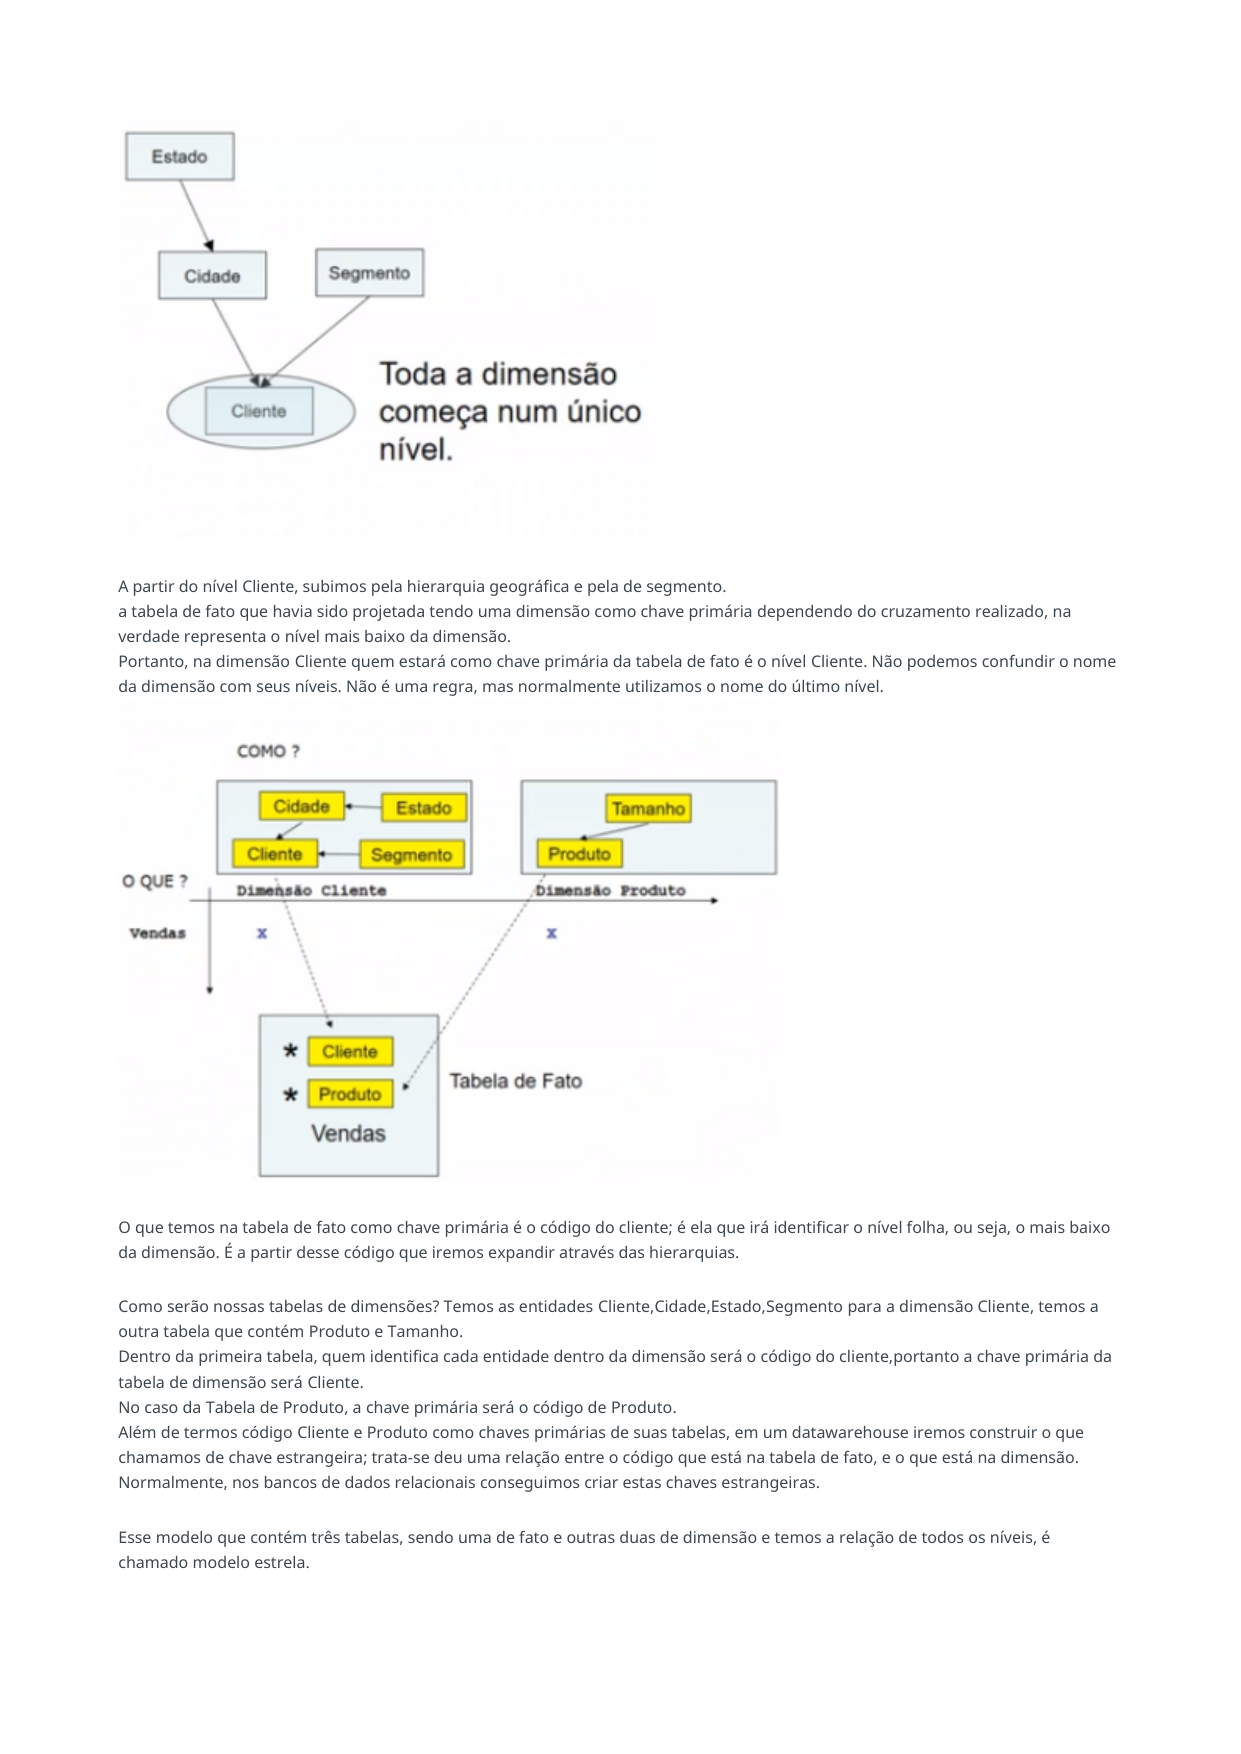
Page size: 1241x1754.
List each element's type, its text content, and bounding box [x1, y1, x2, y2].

text Dentro da primeira tabela, quem identifica cada entidade dentro da dimensão será o código do cliente,portanto a chave primária da tabela de dimensão será Cliente. [118, 1346, 1122, 1393]
text Como serão nossas tabelas de dimensões? Temos as entidades Cliente,Cidade,Estado,Segmento para a dimensão Cliente, temos a outra tabela que contém Produto e Tamanho. [118, 1296, 1122, 1342]
picture [118, 700, 780, 1182]
text a tabela de fato que havia sido projetada tendo uma dimensão como chave primária dependendo do cruzamento realizado, na verdade representa o nível mais baixo da dimensão. [118, 600, 1122, 647]
text Normalmente, nos bancos de dados relacionais conseguimos criar estas chaves estrangeiras. [118, 1471, 1122, 1493]
text No caso da Tabela de Produto, a chave primária será o código de Produto. [118, 1396, 1122, 1418]
text O que temos na tabela de fato como chave primária é o código do cliente; é ela que irá identificar o nível folha, ou seja, o mais baixo da dimensão. É a partir desse código que iremos expandir através das hierarquias. [118, 1216, 1122, 1263]
text Além de termos código Cliente e Produto como chaves primárias de suas tabelas, em um datawarehouse iremos construir o que chamamos de chave estrangeira; trata-se deu uma relação entre o código que está na tabela de fato, e o que está na dimensão. [118, 1421, 1122, 1468]
picture [118, 118, 658, 542]
text Portanto, na dimensão Cliente quem estará como chave primária da tabela de fato é o nível Cliente. Não podemos confundir o nome da dimensão com seus níveis. Não é uma regra, mas normalmente utilizamos o nome do último nível. [118, 651, 1122, 698]
text Esse modelo que contém três tabelas, sendo uma de fato e outras duas de dimensão e temos a relação de todos os níveis, é chamado modelo estrela. [118, 1526, 1122, 1573]
text A partir do nível Cliente, subimos pela hierarquia geográfica e pela de segmento. [118, 575, 1122, 597]
